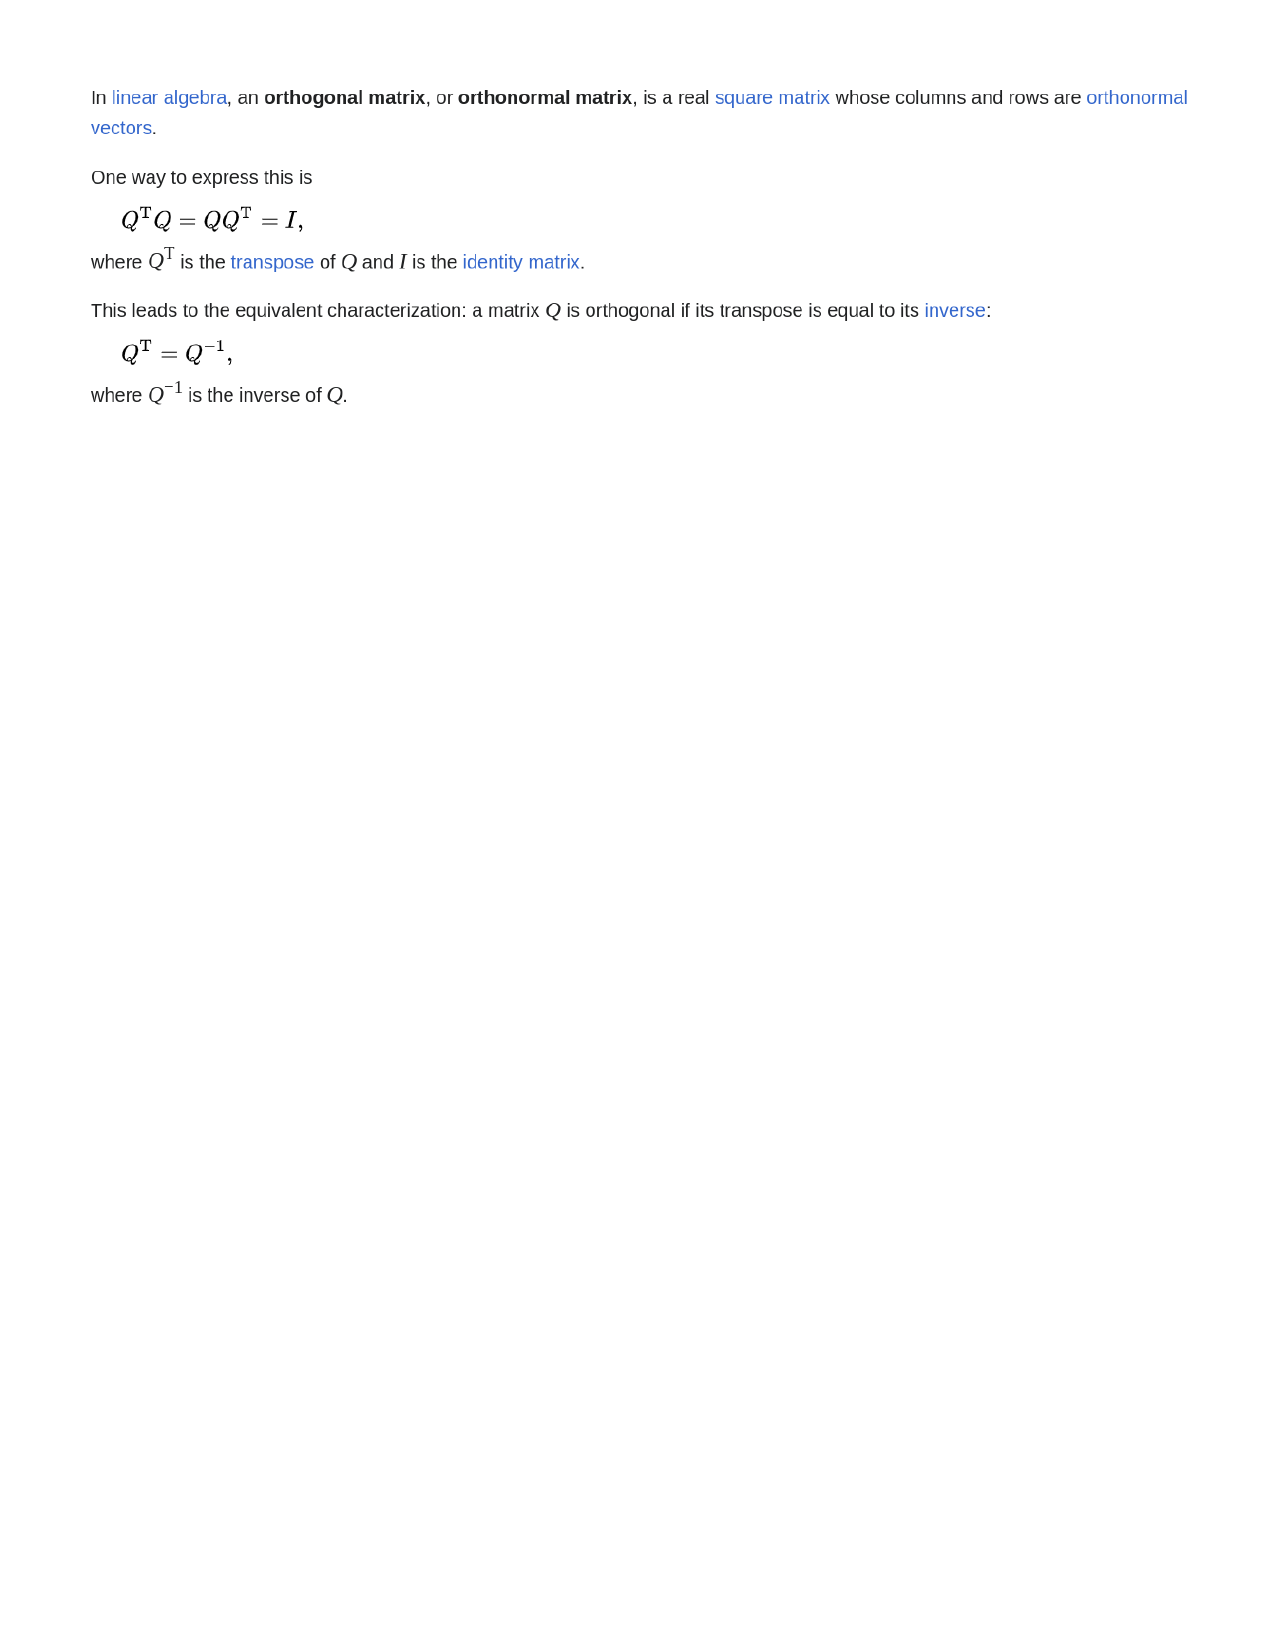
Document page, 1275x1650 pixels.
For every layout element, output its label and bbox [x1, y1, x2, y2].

picture [75, 75, 1200, 423]
